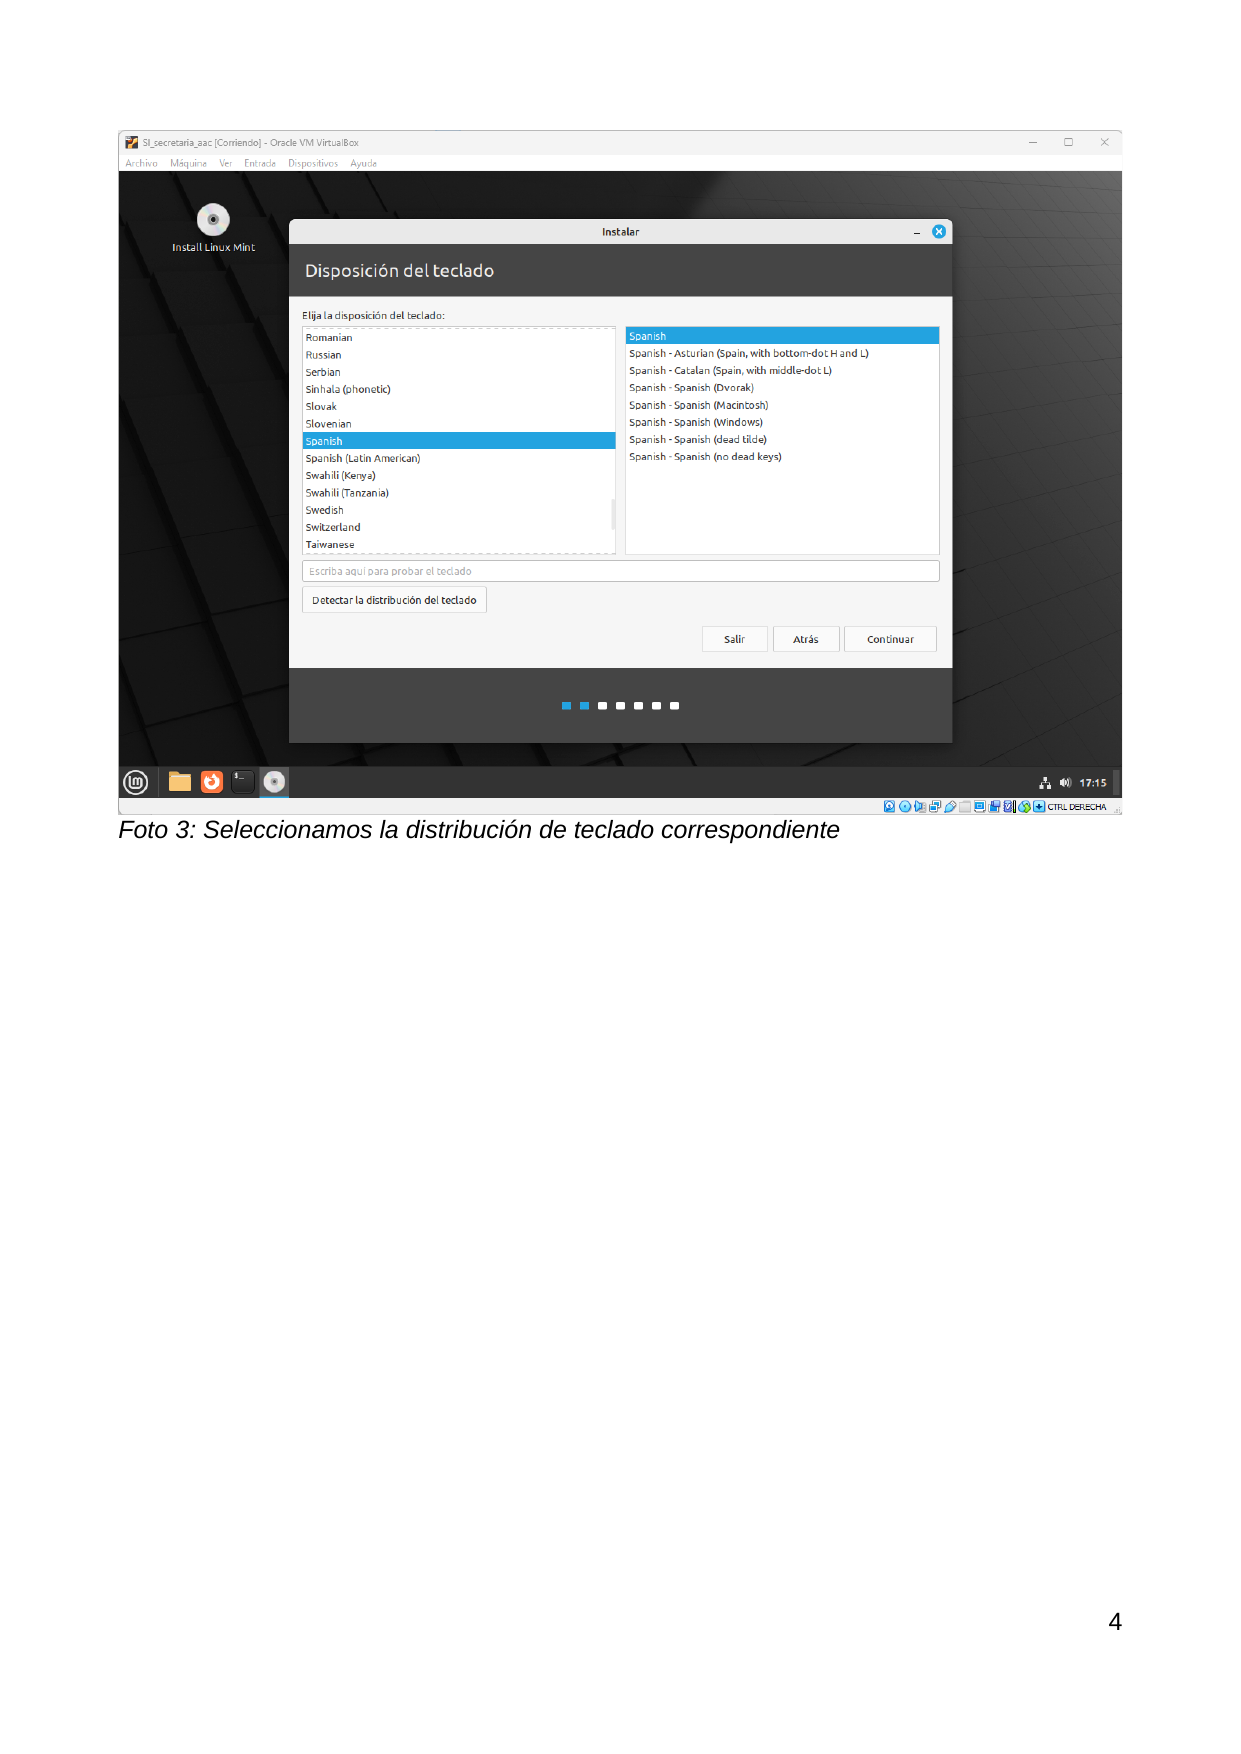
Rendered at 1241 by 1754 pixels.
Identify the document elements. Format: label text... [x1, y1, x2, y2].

picture [118, 130, 1123, 815]
text Foto 3: Seleccionamos la distribución de teclado correspondiente [118, 815, 1122, 844]
